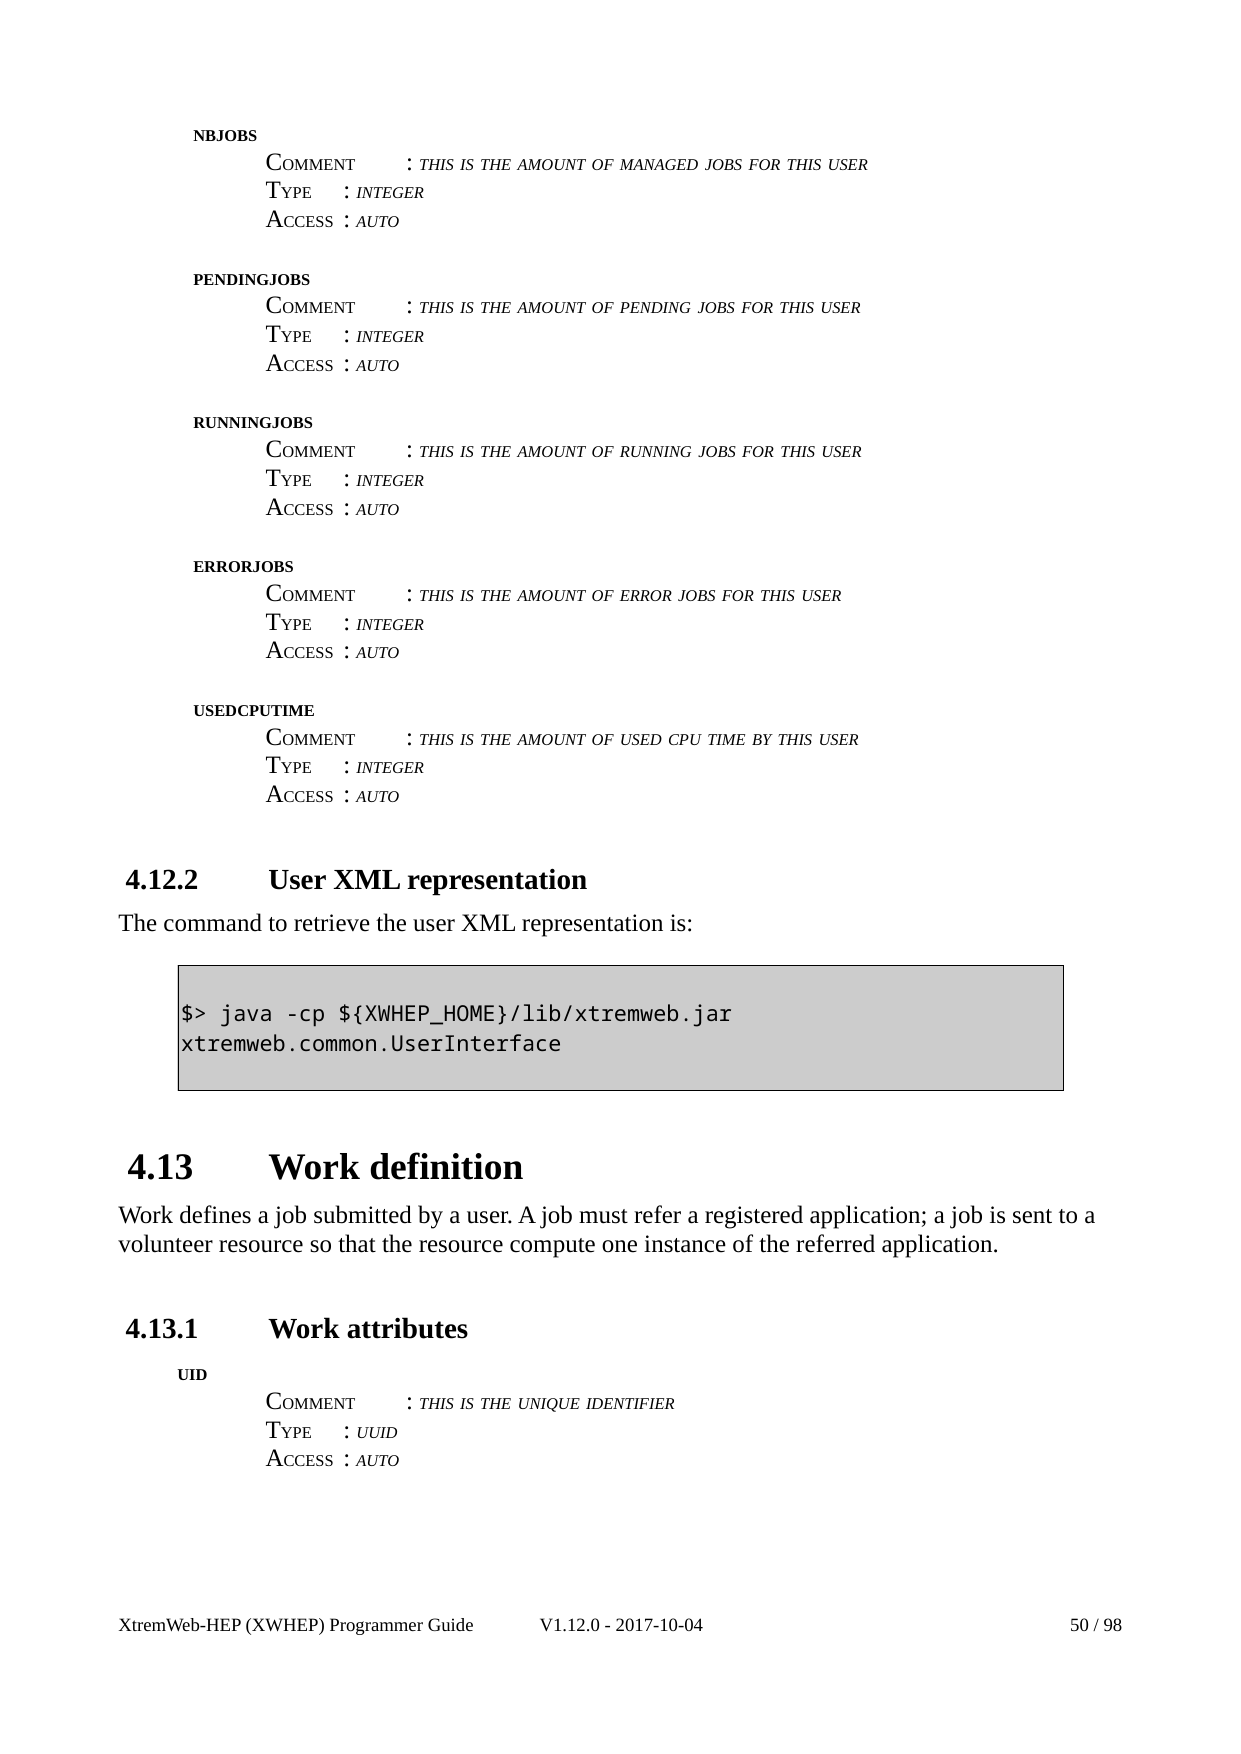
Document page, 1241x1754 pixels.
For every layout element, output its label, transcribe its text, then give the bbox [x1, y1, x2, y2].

subtitle User XML representation [118, 862, 1122, 895]
text Type : integer [265, 319, 1122, 348]
text Access : auto [265, 636, 1122, 664]
text Comment : this is the unique identifier [265, 1386, 1122, 1415]
text Access : auto [265, 348, 1122, 377]
text Comment : this is the amount of error jobs for this user [265, 578, 1122, 607]
text Type : integer [265, 751, 1122, 779]
text nbjobs [118, 118, 1122, 147]
text runningjobs [118, 406, 1122, 434]
subtitle Work attributes [118, 1311, 1122, 1345]
text Type : integer [265, 463, 1122, 492]
text Type : integer [265, 176, 1122, 204]
text Comment : this is the amount of running jobs for this user [265, 434, 1122, 463]
text Access : auto [265, 204, 1122, 233]
text Comment : this is the amount of used cpu time by this user [265, 722, 1122, 751]
text Access : auto [265, 1443, 1122, 1472]
text errorjobs [118, 549, 1122, 578]
text Access : auto [265, 779, 1122, 808]
text pendingjobs [118, 262, 1122, 291]
text Access : auto [265, 492, 1122, 521]
subtitle Work definition [118, 1144, 1122, 1187]
text Work defines a job submitted by a user. A job must refer a registered application; a job is sent to a volunteer resource so that the resource compute one instance of the referred application. [118, 1200, 1122, 1257]
text The command to retrieve the user XML representation is: [118, 908, 1122, 937]
text usedcputime [118, 693, 1122, 722]
text uid [118, 1357, 1122, 1386]
text Type : integer [265, 607, 1122, 636]
text Type : uuid [265, 1415, 1122, 1443]
text $> java -cp ${XWHEP_HOME}/lib/xtremweb.jar xtremweb.common.UserInterface [179, 995, 1063, 1055]
text Comment : this is the amount of managed jobs for this user [265, 147, 1122, 176]
text Comment : this is the amount of pending jobs for this user [265, 291, 1122, 319]
